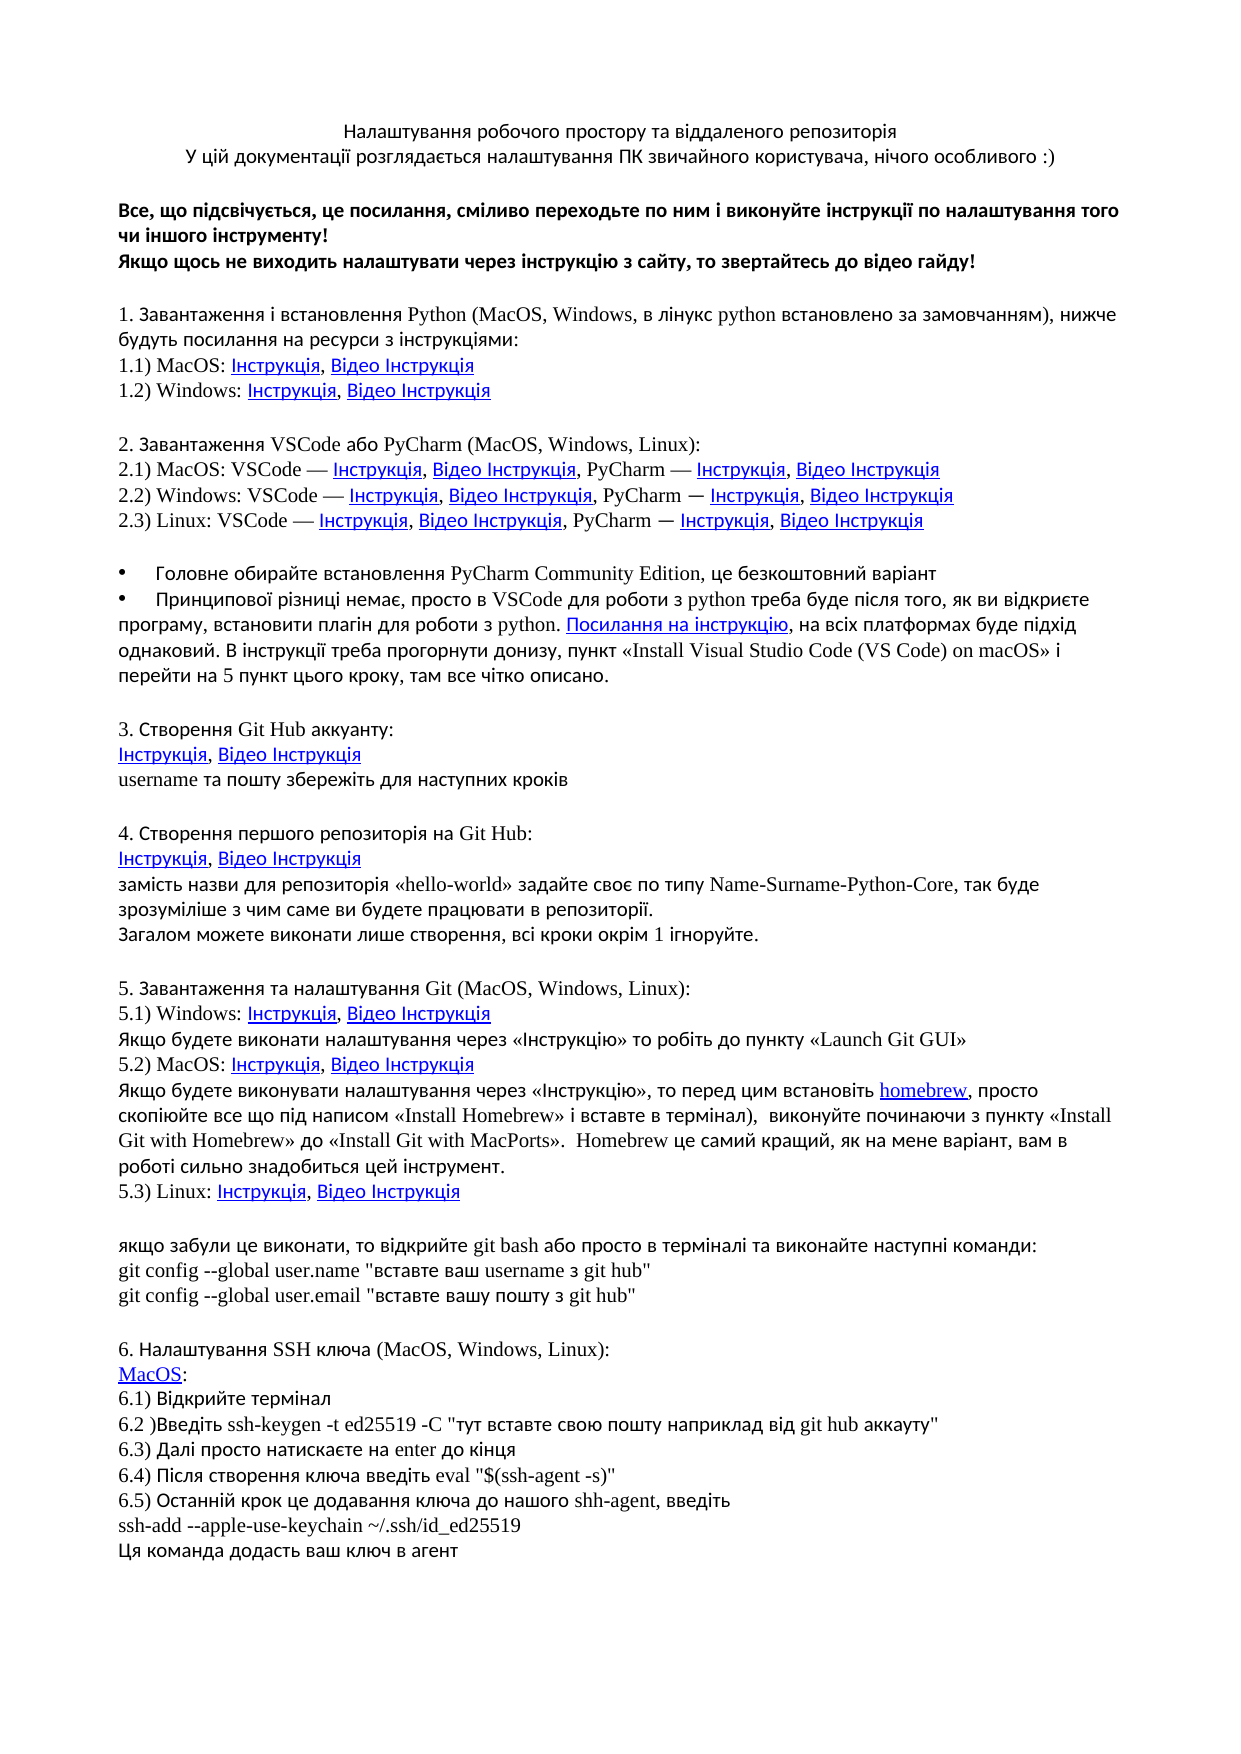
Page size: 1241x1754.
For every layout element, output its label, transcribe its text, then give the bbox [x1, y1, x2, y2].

text 5.2) MacOS: Інструкція, Відео Інструкція [118, 1051, 1122, 1077]
text 3. Створення Git Hub аккуанту: [118, 716, 1122, 741]
text username та пошту збережіть для наступних кроків [118, 767, 1122, 792]
text Інструкція, Відео Інструкція [118, 741, 1122, 767]
text git config --global user.name "вставте ваш username з git hub" [118, 1257, 1122, 1283]
text У цій документації розглядається налаштування ПК звичайного користувача, нічого особливого :) [118, 143, 1122, 169]
text git config --global user.email "вставте вашу пошту з git hub" [118, 1283, 1122, 1308]
text Все, що підсвічується, це посилання, сміливо переходьте по ним і виконуйте інструкції по налаштування того чи іншого інструменту! [118, 197, 1122, 248]
text Загалом можете виконати лише створення, всі кроки окрім 1 ігноруйте. [118, 922, 1122, 947]
text 6.2 )Введіть ssh-keygen -t ed25519 -C "тут вставте свою пошту наприклад від git hub аккауту" 6.3) Далі просто натискаєте на enter до кінця 6.4) Після створення ключа введіть eval "$(ssh-agent -s)" [118, 1411, 1122, 1487]
list Головне обирайте встановлення PyCharm Community Edition, це безкоштовний варіант [81, 561, 1122, 586]
text 6. Налаштування SSH ключа (MacOS, Windows, Linux): [118, 1336, 1122, 1362]
text 2. Завантаження VSCode або PyCharm (MacOS, Windows, Linux): [118, 431, 1122, 456]
text 2.3) Linux: VSCode — Інструкція, Відео Інструкція, PyCharm — Інструкція, Відео Інструкція [118, 507, 1122, 533]
text Інструкція, Відео Інструкція [118, 845, 1122, 871]
text Якщо будете виконати налаштування через «Інструкцію» то робіть до пункту «Launch Git GUI» [118, 1026, 1122, 1051]
text 5. Завантаження та налаштування Git (MacOS, Windows, Linux): [118, 975, 1122, 1001]
text 1. Завантаження і встановлення Python (MacOS, Windows, в лінукс python встановлено за замовчанням), нижче будуть посилання на ресурси з інструкціями: 1.1) MacOS: Інструкція, Відео Інструкція [118, 301, 1122, 377]
text Якщо щось не виходить налаштувати через інструкцію з сайту, то звертайтесь до відео гайду! [118, 248, 1122, 273]
text 5.3) Linux: Інструкція, Відео Інструкція [118, 1178, 1122, 1204]
text 5.1) Windows: Інструкція, Відео Інструкція [118, 1001, 1122, 1026]
text замість назви для репозиторія «hello-world» задайте своє по типу Name-Surname-Python-Core, так буде зрозуміліше з чим саме ви будете працювати в репозиторії. [118, 871, 1122, 922]
text Якщо будете виконувати налаштування через «Інструкцію», то перед цим встановіть homebrew, просто скопіюйте все що під написом «Install Homebrew» і вставте в термінал), виконуйте починаючи з пункту «Install Git with Homebrew» до «Install Git with MacPorts». Homebrew це самий кращий, як на мене варіант, вам в роботі сильно знадобиться цей інструмент. [118, 1077, 1122, 1178]
text 2.2) Windows: VSCode — Інструкція, Відео Інструкція, PyCharm — Інструкція, Відео Інструкція [118, 482, 1122, 507]
text 2.1) MacOS: VSCode — Інструкція, Відео Інструкція, PyCharm — Інструкція, Відео Інструкція [118, 456, 1122, 482]
text Ця команда додасть ваш ключ в агент [118, 1537, 1122, 1562]
text якщо забули це виконати, то відкрийте git bash або просто в терміналі та виконайте наступні команди: [118, 1232, 1122, 1257]
text MacOS: [118, 1362, 1122, 1386]
text 6.5) Останній крок це додавання ключа до нашого shh-agent, введіть ssh-add --apple-use-keychain ~/.ssh/id_ed25519 [118, 1487, 1122, 1537]
text 4. Створення першого репозиторія на Git Hub: [118, 820, 1122, 845]
text 1.2) Windows: Інструкція, Відео Інструкція [118, 377, 1122, 403]
text Налаштування робочого простору та віддаленого репозиторія [118, 118, 1122, 143]
text 6.1) Відкрийте термінал [118, 1386, 1122, 1411]
list Принципової різниці немає, просто в VSCode для роботи з python треба буде після того, як ви відкриєте програму, встановити плагін для роботи з python. Посилання на інструкцію, на всіх платформах буде підхід однаковий. В інструкції треба прогорнути донизу, пункт «Install Visual Studio Code (VS Code) on macOS» і перейти на 5 пункт цього кроку, там все чітко описано. [81, 586, 1122, 688]
